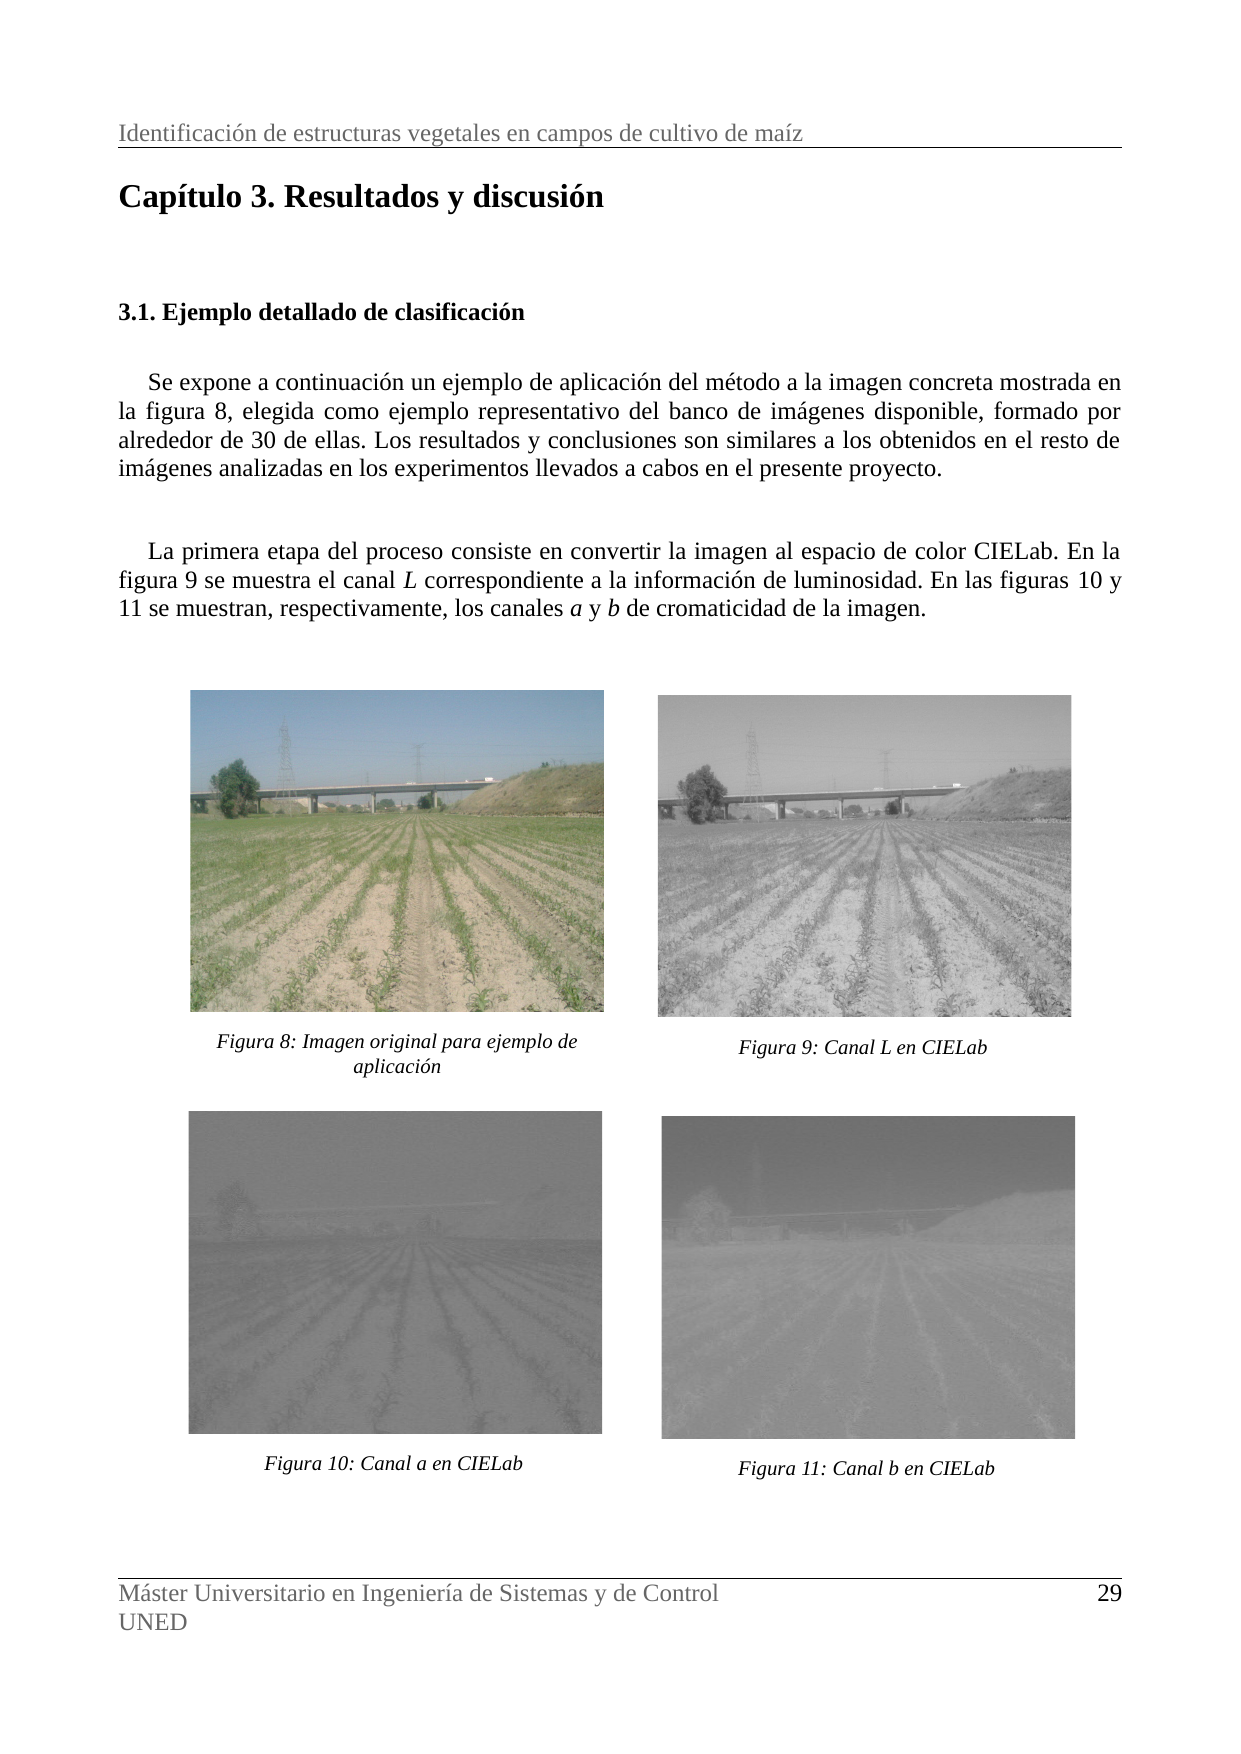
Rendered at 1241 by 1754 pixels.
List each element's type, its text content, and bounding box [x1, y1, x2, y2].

picture [188, 1111, 603, 1434]
text Figura 10: Canal a en CIELab [189, 1434, 600, 1475]
picture [657, 695, 1072, 1017]
subtitle 3.1. Ejemplo detallado de clasificación [118, 297, 1122, 326]
subtitle Capítulo 3. Resultados y discusión [118, 176, 1122, 215]
text Figura 11: Canal b en CIELab [662, 1439, 1073, 1480]
text La primera etapa del proceso consiste en convertir la imagen al espacio de color CIELab. En la figura 9 se muestra el canal L correspondiente a la información de luminosidad. En las figuras 10 y 11 se muestran, respectivamente, los canales a y b de cromaticidad de la imagen. [118, 536, 1122, 622]
picture [661, 1116, 1075, 1439]
text Figura 9: Canal L en CIELab [658, 1017, 1069, 1059]
text Se expone a continuación un ejemplo de aplicación del método a la imagen concreta mostrada en la figura 8, elegida como ejemplo representativo del banco de imágenes disponible, formado por alrededor de 30 de ellas. Los resultados y conclusiones son similares a los obtenidos en el resto de imágenes analizadas en los experimentos llevados a cabos en el presente proyecto. [118, 367, 1122, 482]
picture [190, 690, 604, 1012]
text Figura 8: Imagen original para ejemplo de aplicación [192, 1012, 604, 1078]
